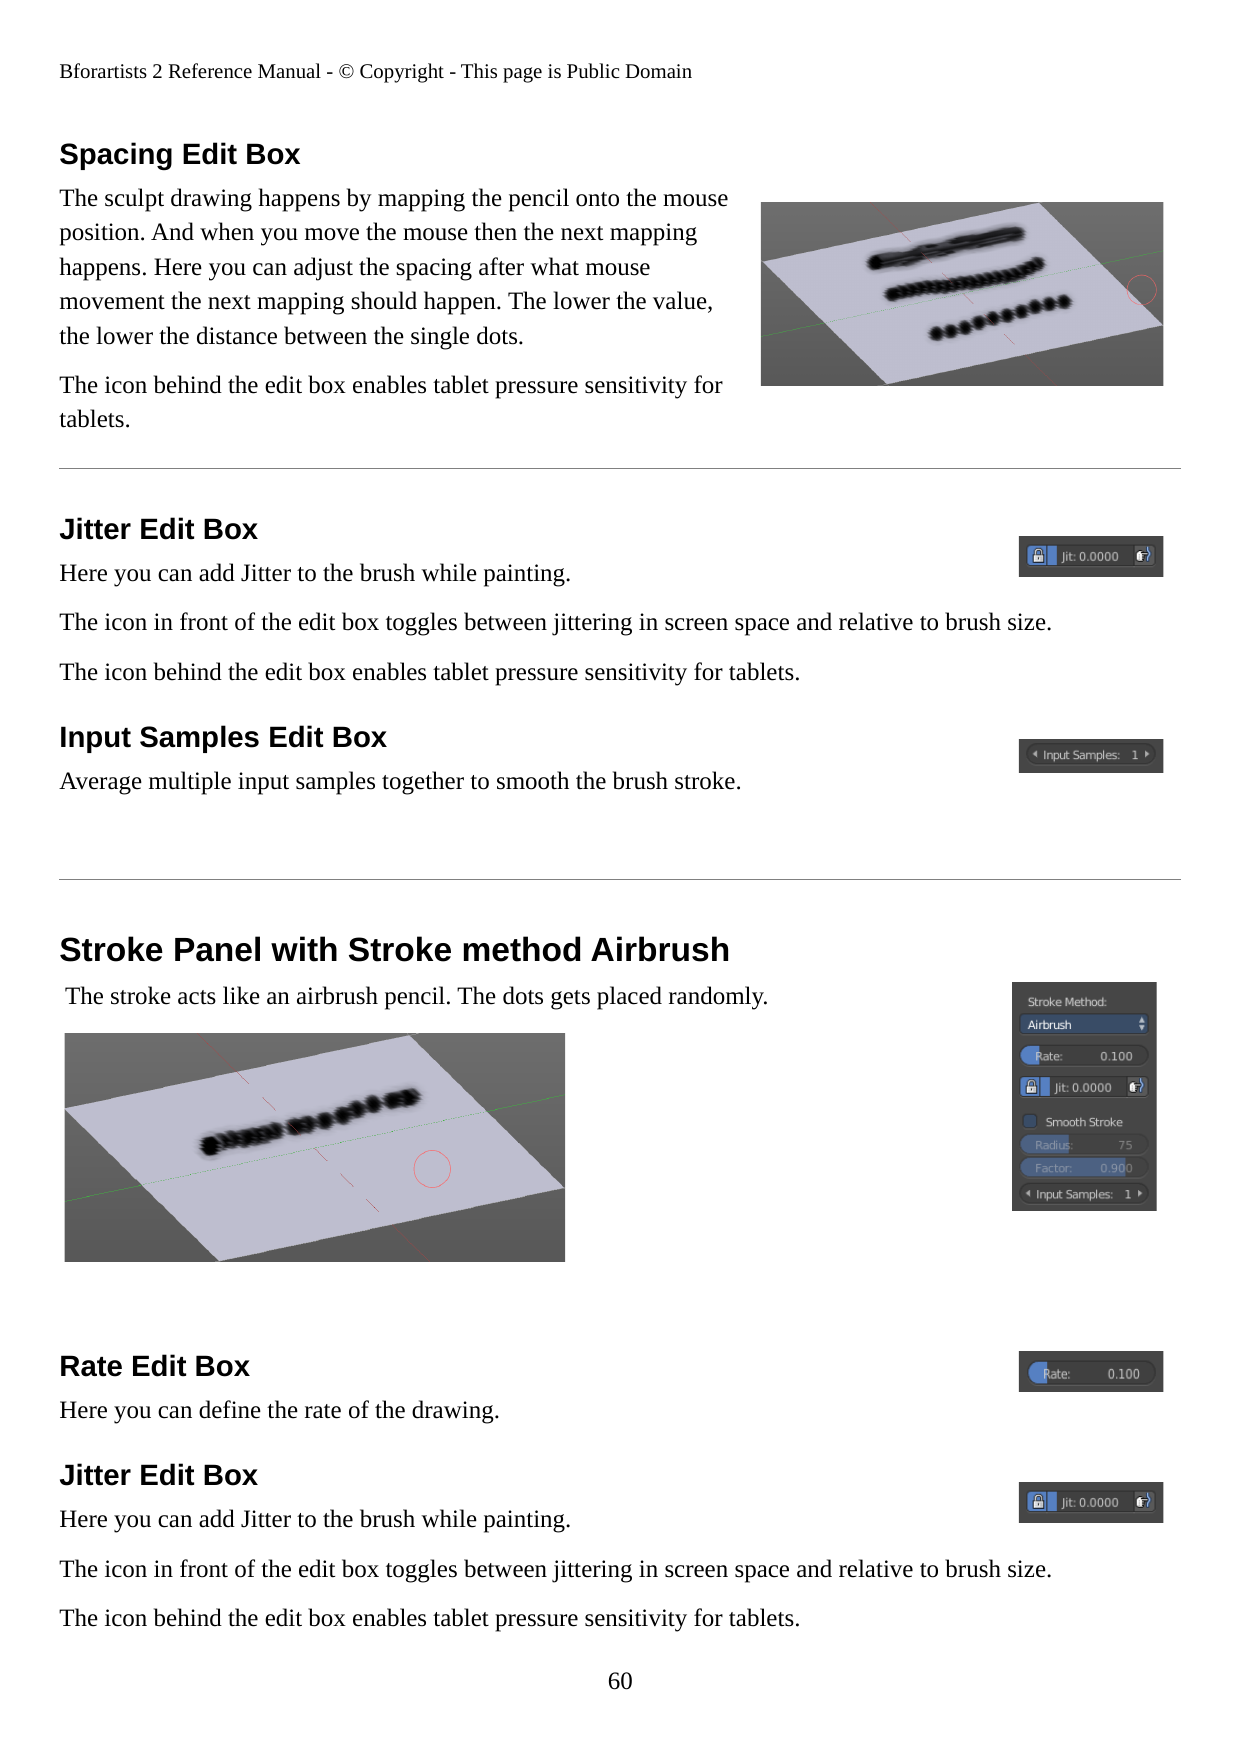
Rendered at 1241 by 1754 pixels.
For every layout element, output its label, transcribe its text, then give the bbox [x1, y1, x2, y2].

text The sculpt drawing happens by mapping the pencil onto the mouse position. And when you move the mouse then the next mapping happens. Here you can adjust the spacing after what mouse movement the next mapping should happen. The lower the value, the lower the distance between the single dots. [59, 183, 1181, 349]
subtitle Rate Edit Box [59, 1348, 1181, 1382]
text The icon behind the edit box enables tablet pressure sensitivity for tablets. [59, 657, 1181, 685]
picture [760, 202, 1164, 386]
picture [1018, 1351, 1164, 1392]
subtitle Jitter Edit Box [59, 512, 1181, 546]
picture [1018, 536, 1164, 577]
picture [1012, 982, 1157, 1211]
picture [64, 1033, 566, 1262]
text The icon behind the edit box enables tablet pressure sensitivity for tablets. [59, 1603, 1181, 1631]
text The icon behind the edit box enables tablet pressure sensitivity for tablets. [59, 370, 1181, 433]
text Here you can define the rate of the drawing. [59, 1395, 1181, 1423]
text Here you can add Jitter to the brush while painting. [59, 1504, 1181, 1533]
subtitle Input Samples Edit Box [59, 720, 1181, 754]
picture [1018, 1482, 1164, 1523]
text Here you can add Jitter to the brush while painting. [59, 558, 1181, 587]
text The icon in front of the edit box toggles between jittering in screen space and relative to brush size. [59, 607, 1181, 636]
text The stroke acts like an airbrush pencil. The dots gets placed randomly. [59, 981, 1181, 1009]
subtitle Spacing Edit Box [59, 137, 1181, 170]
subtitle Jitter Edit Box [59, 1458, 1181, 1492]
text Average multiple input samples together to smooth the brush stroke. [59, 766, 1181, 795]
subtitle Stroke Panel with Stroke method Airbrush [59, 929, 1181, 968]
text The icon in front of the edit box toggles between jittering in screen space and relative to brush size. [59, 1554, 1181, 1582]
picture [1018, 739, 1164, 773]
